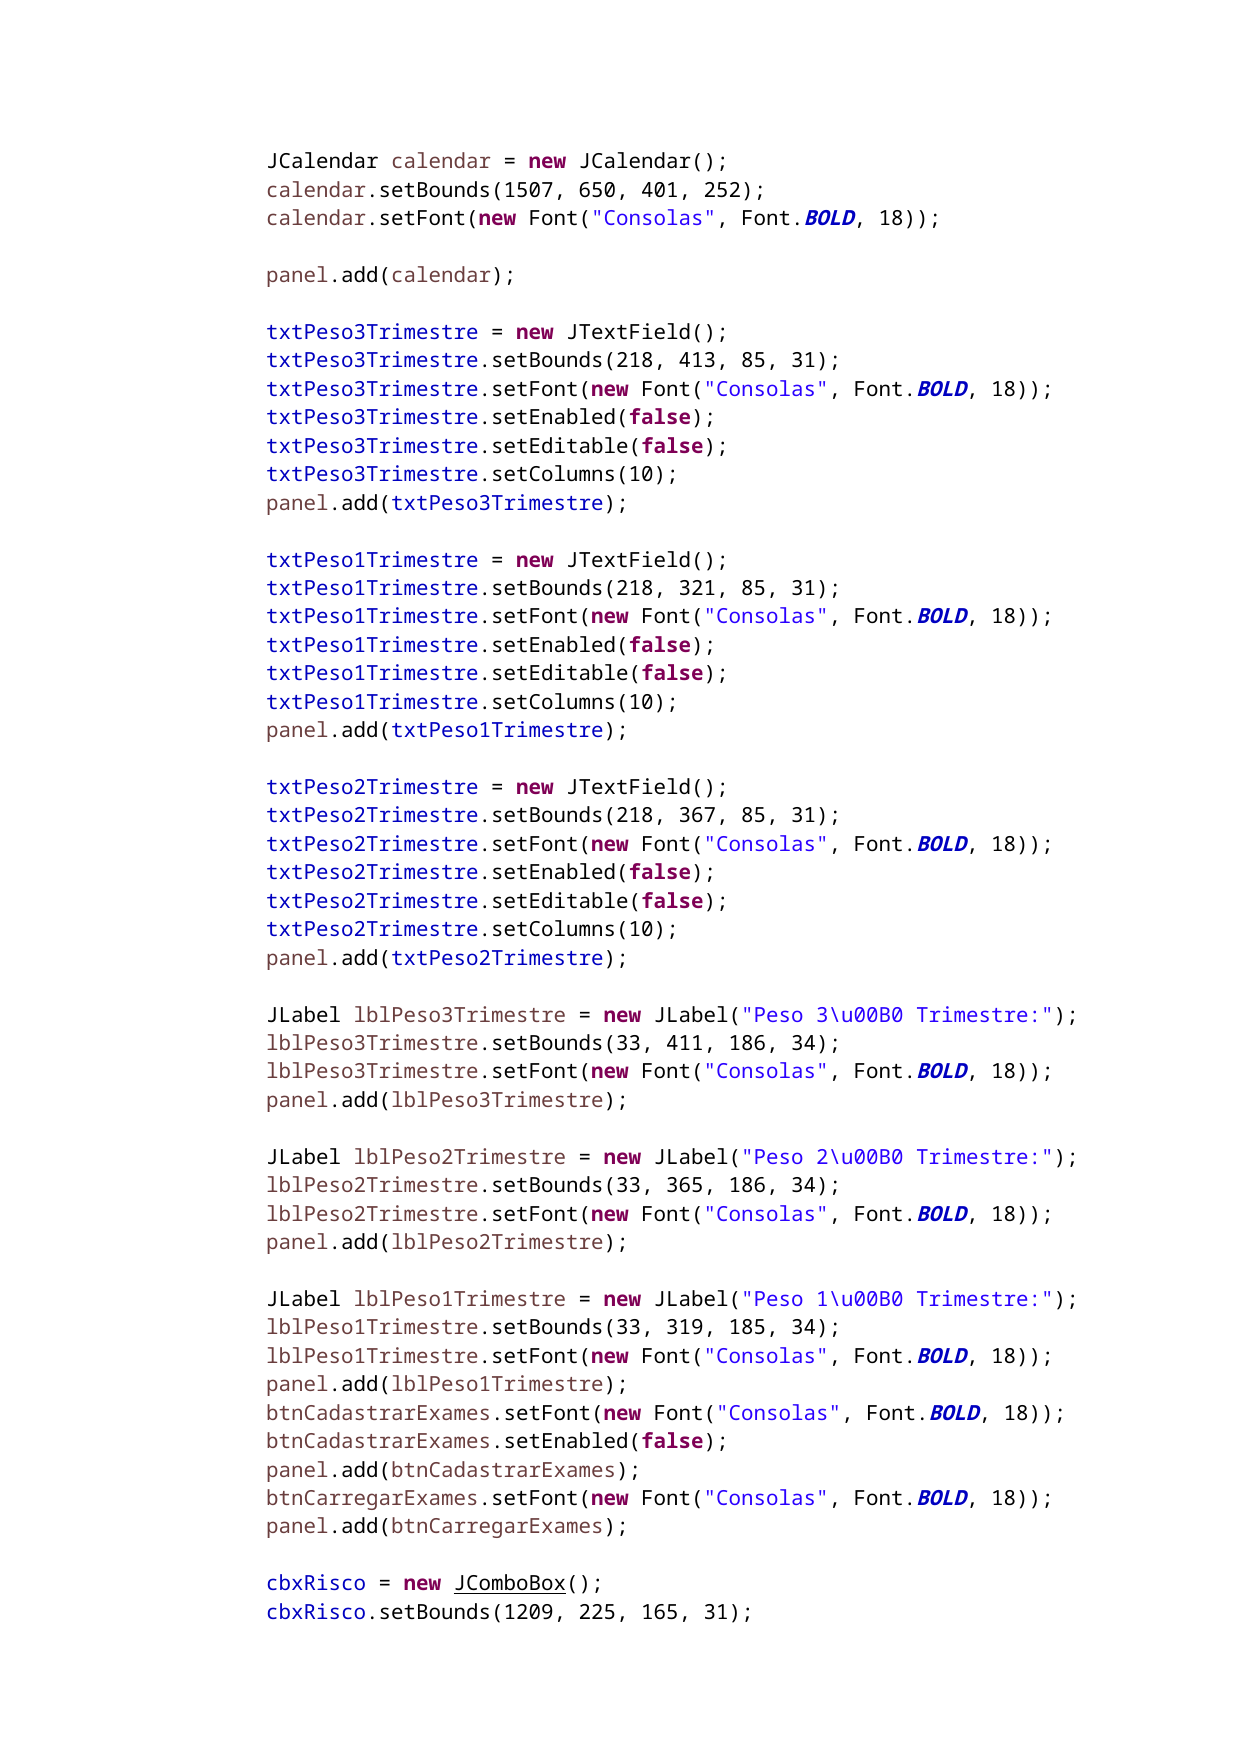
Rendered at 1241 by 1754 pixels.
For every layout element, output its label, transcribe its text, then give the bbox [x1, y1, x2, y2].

text panel.add(txtPeso1Trimestre); [118, 715, 1122, 744]
text lblPeso2Trimestre.setFont(new Font("Consolas", Font.BOLD, 18)); [118, 1199, 1122, 1227]
text txtPeso3Trimestre.setEditable(false); [118, 431, 1122, 459]
text panel.add(btnCadastrarExames); [118, 1455, 1122, 1483]
text txtPeso2Trimestre = new JTextField(); [118, 772, 1122, 801]
text txtPeso3Trimestre.setFont(new Font("Consolas", Font.BOLD, 18)); [118, 374, 1122, 402]
text txtPeso3Trimestre = new JTextField(); [118, 317, 1122, 346]
text cbxRisco.setBounds(1209, 225, 165, 31); [118, 1597, 1122, 1625]
text txtPeso1Trimestre.setFont(new Font("Consolas", Font.BOLD, 18)); [118, 602, 1122, 630]
text cbxRisco = new JComboBox(); [118, 1568, 1122, 1597]
text panel.add(txtPeso2Trimestre); [118, 943, 1122, 971]
text txtPeso3Trimestre.setColumns(10); [118, 459, 1122, 488]
text lblPeso1Trimestre.setFont(new Font("Consolas", Font.BOLD, 18)); [118, 1341, 1122, 1369]
text calendar.setBounds(1507, 650, 401, 252); [118, 175, 1122, 203]
text txtPeso3Trimestre.setBounds(218, 413, 85, 31); [118, 346, 1122, 374]
text panel.add(lblPeso2Trimestre); [118, 1227, 1122, 1256]
text calendar.setFont(new Font("Consolas", Font.BOLD, 18)); [118, 203, 1122, 232]
text panel.add(lblPeso3Trimestre); [118, 1085, 1122, 1113]
text JCalendar calendar = new JCalendar(); [118, 147, 1122, 175]
text txtPeso2Trimestre.setEnabled(false); [118, 857, 1122, 886]
text JLabel lblPeso1Trimestre = new JLabel("Peso 1\u00B0 Trimestre:"); [118, 1284, 1122, 1312]
text btnCadastrarExames.setEnabled(false); [118, 1426, 1122, 1455]
text panel.add(btnCarregarExames); [118, 1512, 1122, 1540]
text JLabel lblPeso2Trimestre = new JLabel("Peso 2\u00B0 Trimestre:"); [118, 1142, 1122, 1170]
text lblPeso3Trimestre.setBounds(33, 411, 186, 34); [118, 1028, 1122, 1057]
text JLabel lblPeso3Trimestre = new JLabel("Peso 3\u00B0 Trimestre:"); [118, 1000, 1122, 1028]
text txtPeso1Trimestre = new JTextField(); [118, 545, 1122, 573]
text txtPeso2Trimestre.setFont(new Font("Consolas", Font.BOLD, 18)); [118, 829, 1122, 857]
text btnCadastrarExames.setFont(new Font("Consolas", Font.BOLD, 18)); [118, 1398, 1122, 1426]
text lblPeso3Trimestre.setFont(new Font("Consolas", Font.BOLD, 18)); [118, 1057, 1122, 1085]
text panel.add(calendar); [118, 260, 1122, 289]
text txtPeso2Trimestre.setEditable(false); [118, 886, 1122, 914]
text lblPeso2Trimestre.setBounds(33, 365, 186, 34); [118, 1170, 1122, 1199]
text txtPeso3Trimestre.setEnabled(false); [118, 402, 1122, 431]
text txtPeso1Trimestre.setEnabled(false); [118, 630, 1122, 658]
text lblPeso1Trimestre.setBounds(33, 319, 185, 34); [118, 1312, 1122, 1341]
text panel.add(lblPeso1Trimestre); [118, 1369, 1122, 1398]
text txtPeso1Trimestre.setEditable(false); [118, 658, 1122, 687]
text txtPeso1Trimestre.setColumns(10); [118, 687, 1122, 715]
text txtPeso2Trimestre.setBounds(218, 367, 85, 31); [118, 801, 1122, 829]
text txtPeso2Trimestre.setColumns(10); [118, 914, 1122, 943]
text txtPeso1Trimestre.setBounds(218, 321, 85, 31); [118, 573, 1122, 602]
text panel.add(txtPeso3Trimestre); [118, 488, 1122, 516]
text btnCarregarExames.setFont(new Font("Consolas", Font.BOLD, 18)); [118, 1483, 1122, 1512]
